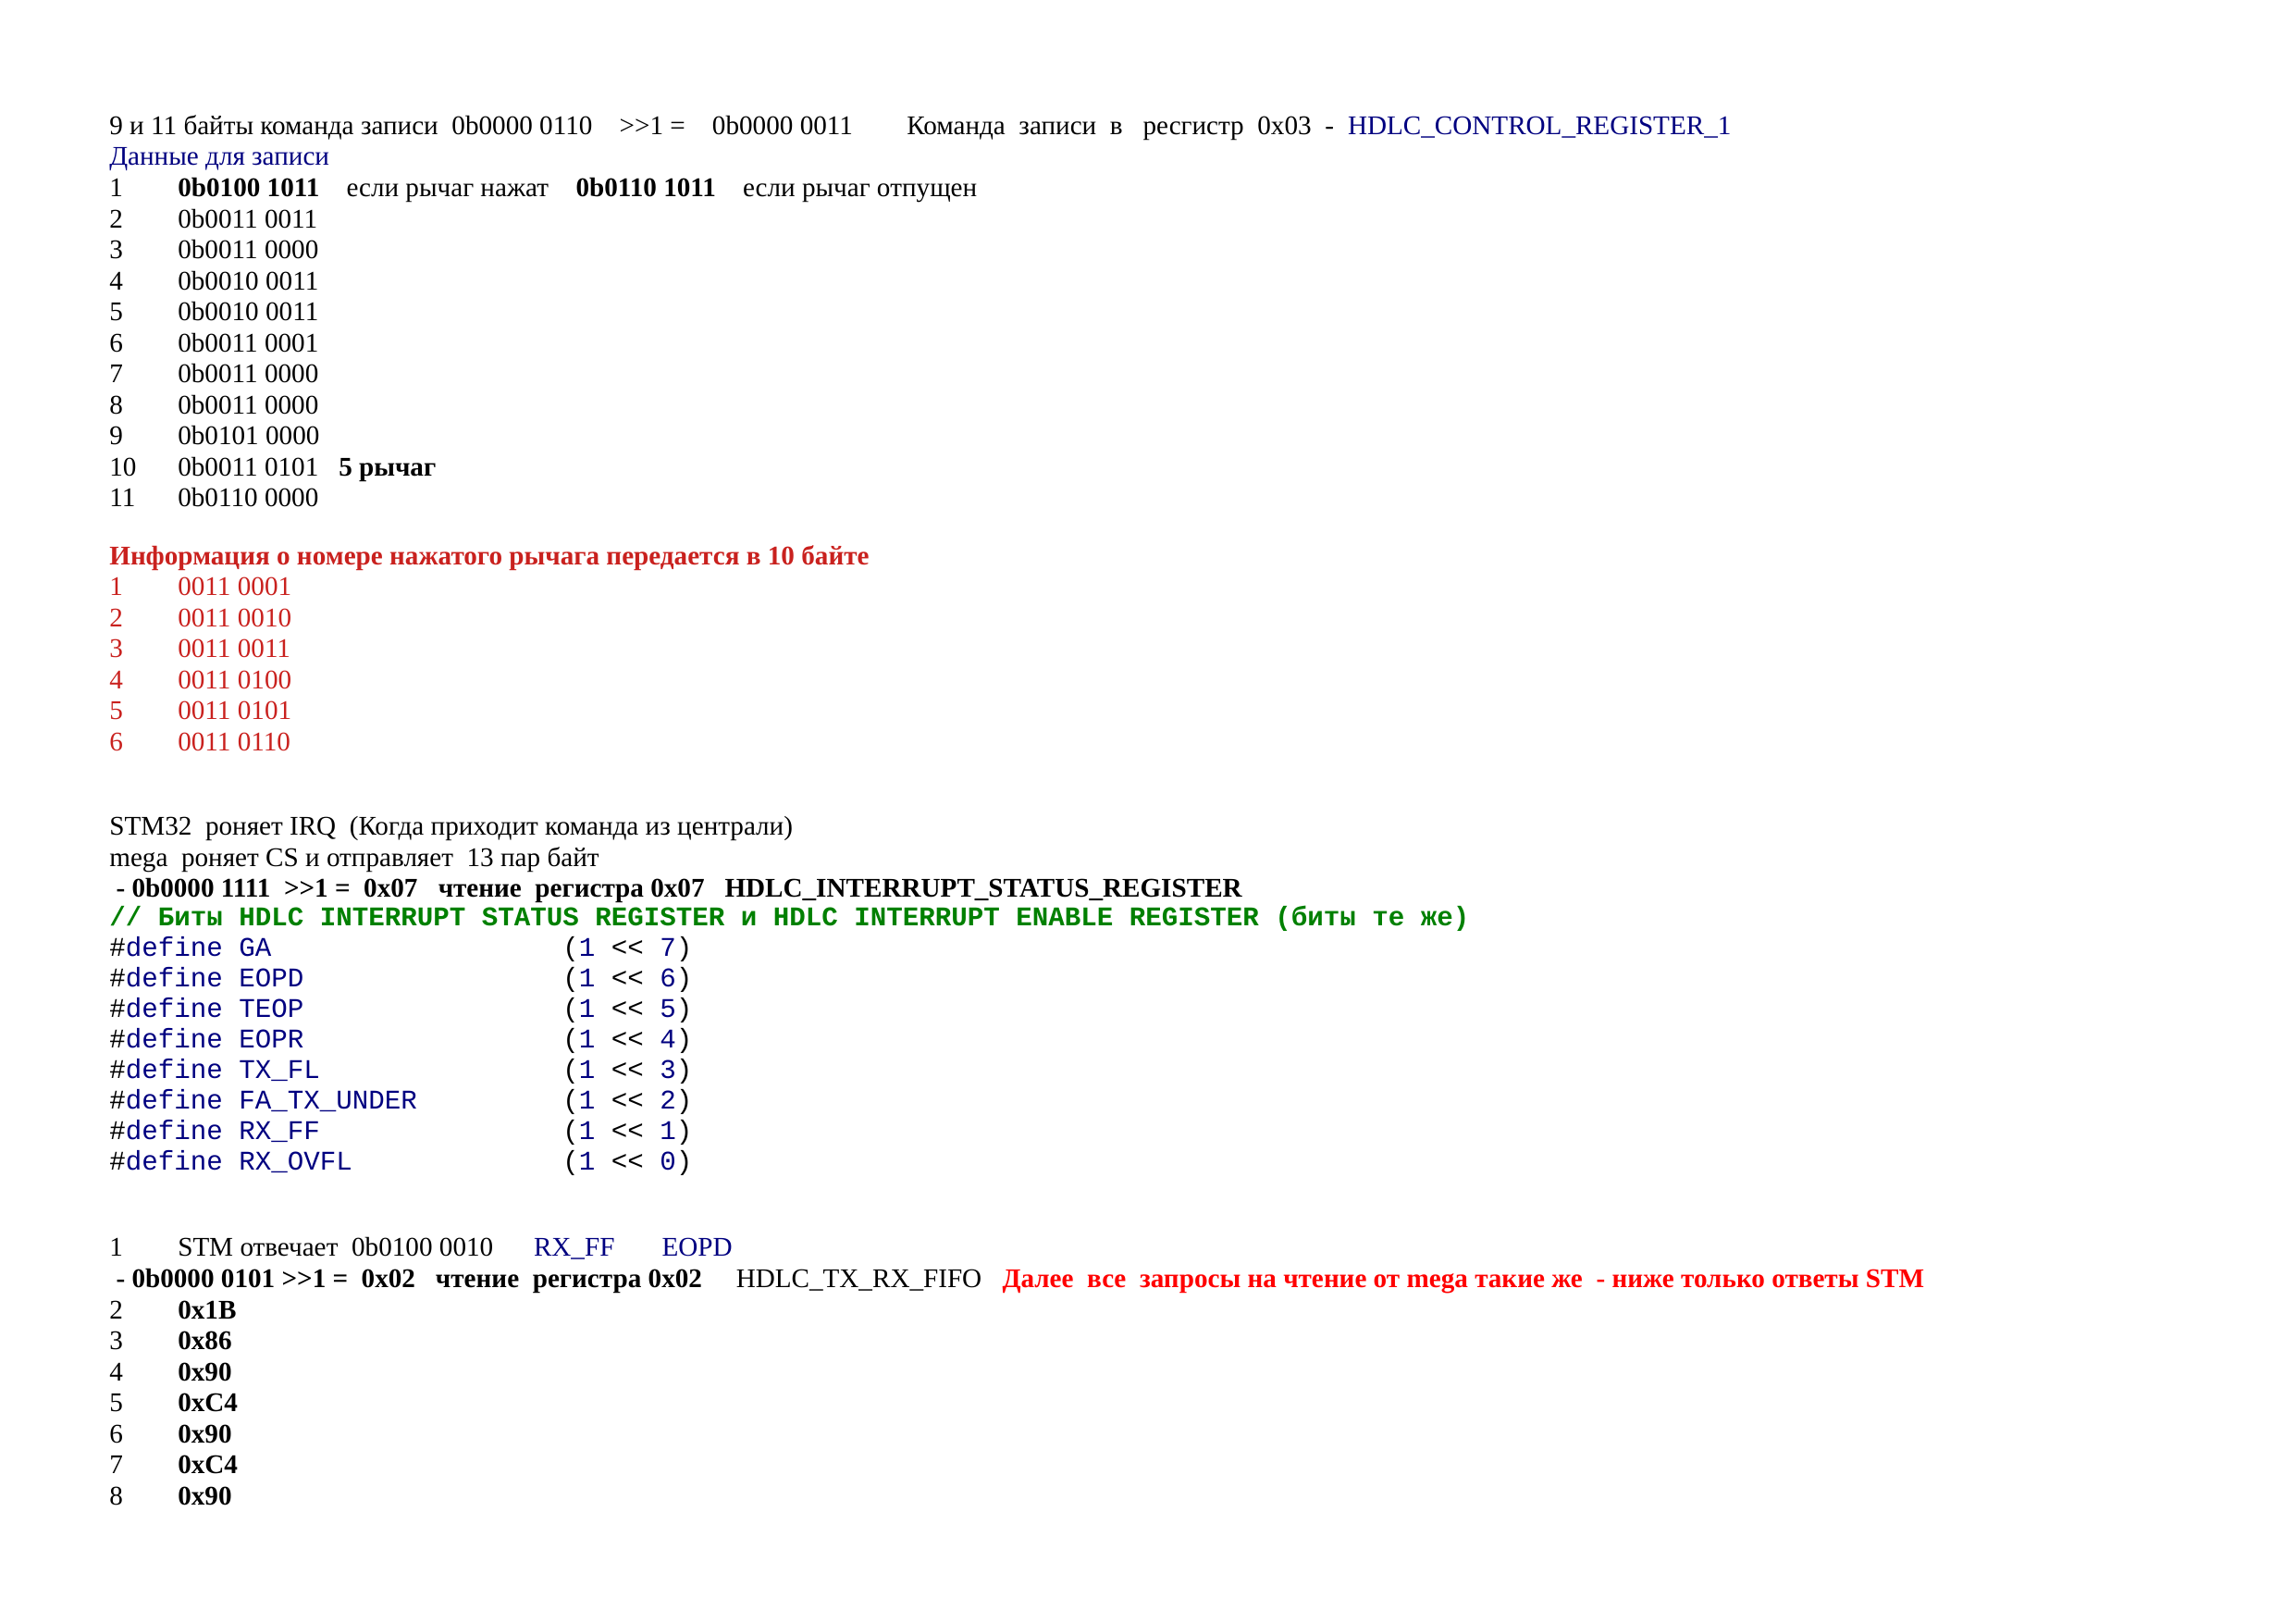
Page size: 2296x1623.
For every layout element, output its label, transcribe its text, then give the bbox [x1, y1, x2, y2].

text // Биты HDLC INTERRUPT STATUS REGISTER и HDLC INTERRUPT ENABLE REGISTER (биты те же) [109, 903, 2186, 934]
text 3 0011 0011 [109, 632, 2186, 663]
text #define RX_OVFL (1 << 0) [109, 1147, 2186, 1178]
text mega роняет CS и отправляет 13 пар байт [109, 841, 2186, 872]
text #define FA_TX_UNDER (1 << 2) [109, 1086, 2186, 1117]
text 6 0b0011 0001 [109, 327, 2186, 357]
text - 0b0000 0101 >>1 = 0x02 чтение регистра 0x02 HDLC_TX_RX_FIFO Далее все запросы на чтение от mega такие же - ниже только ответы STM [109, 1262, 2186, 1294]
text Информация о номере нажатого рычага передается в 10 байте [109, 539, 2186, 570]
text 6 0011 0110 [109, 725, 2186, 757]
text 8 0x90 [109, 1480, 2186, 1510]
text #define GA (1 << 7) [109, 934, 2186, 964]
text 1 STM отвечает 0b0100 0010 RX_FF EOPD [109, 1232, 2186, 1262]
text 1 0011 0001 [109, 570, 2186, 601]
text 4 0b0010 0011 [109, 265, 2186, 295]
text 3 0x86 [109, 1324, 2186, 1356]
text 2 0b0011 0011 [109, 203, 2186, 233]
text 8 0b0011 0000 [109, 389, 2186, 419]
text 9 0b0101 0000 [109, 419, 2186, 451]
text 5 0xC4 [109, 1386, 2186, 1418]
text 7 0xC4 [109, 1448, 2186, 1480]
text STM32 роняет IRQ (Когда приходит команда из централи) [109, 810, 2186, 841]
text #define EOPR (1 << 4) [109, 1025, 2186, 1056]
text 2 0x1B [109, 1294, 2186, 1324]
text 4 0011 0100 [109, 663, 2186, 695]
text 7 0b0011 0000 [109, 357, 2186, 389]
text - 0b0000 1111 >>1 = 0x07 чтение регистра 0x07 HDLC_INTERRUPT_STATUS_REGISTER [109, 872, 2186, 903]
text 2 0011 0010 [109, 601, 2186, 632]
text 4 0x90 [109, 1356, 2186, 1386]
text 5 0011 0101 [109, 695, 2186, 725]
text Данные для записи [109, 141, 2186, 171]
text 5 0b0010 0011 [109, 295, 2186, 327]
text 11 0b0110 0000 [109, 482, 2186, 513]
text 1 0b0100 1011 если рычаг нажат 0b0110 1011 если рычаг отпущен [109, 171, 2186, 203]
text 3 0b0011 0000 [109, 233, 2186, 265]
text 10 0b0011 0101 5 рычаг [109, 451, 2186, 482]
text #define TX_FL (1 << 3) [109, 1056, 2186, 1086]
text #define EOPD (1 << 6) [109, 964, 2186, 995]
text #define RX_FF (1 << 1) [109, 1117, 2186, 1147]
text 9 и 11 байты команда записи 0b0000 0110 >>1 = 0b0000 0011 Команда записи в ресгистр 0x03 - HDLC_CONTROL_REGISTER_1 [109, 109, 2186, 141]
text 6 0x90 [109, 1418, 2186, 1448]
text #define TEOP (1 << 5) [109, 995, 2186, 1025]
